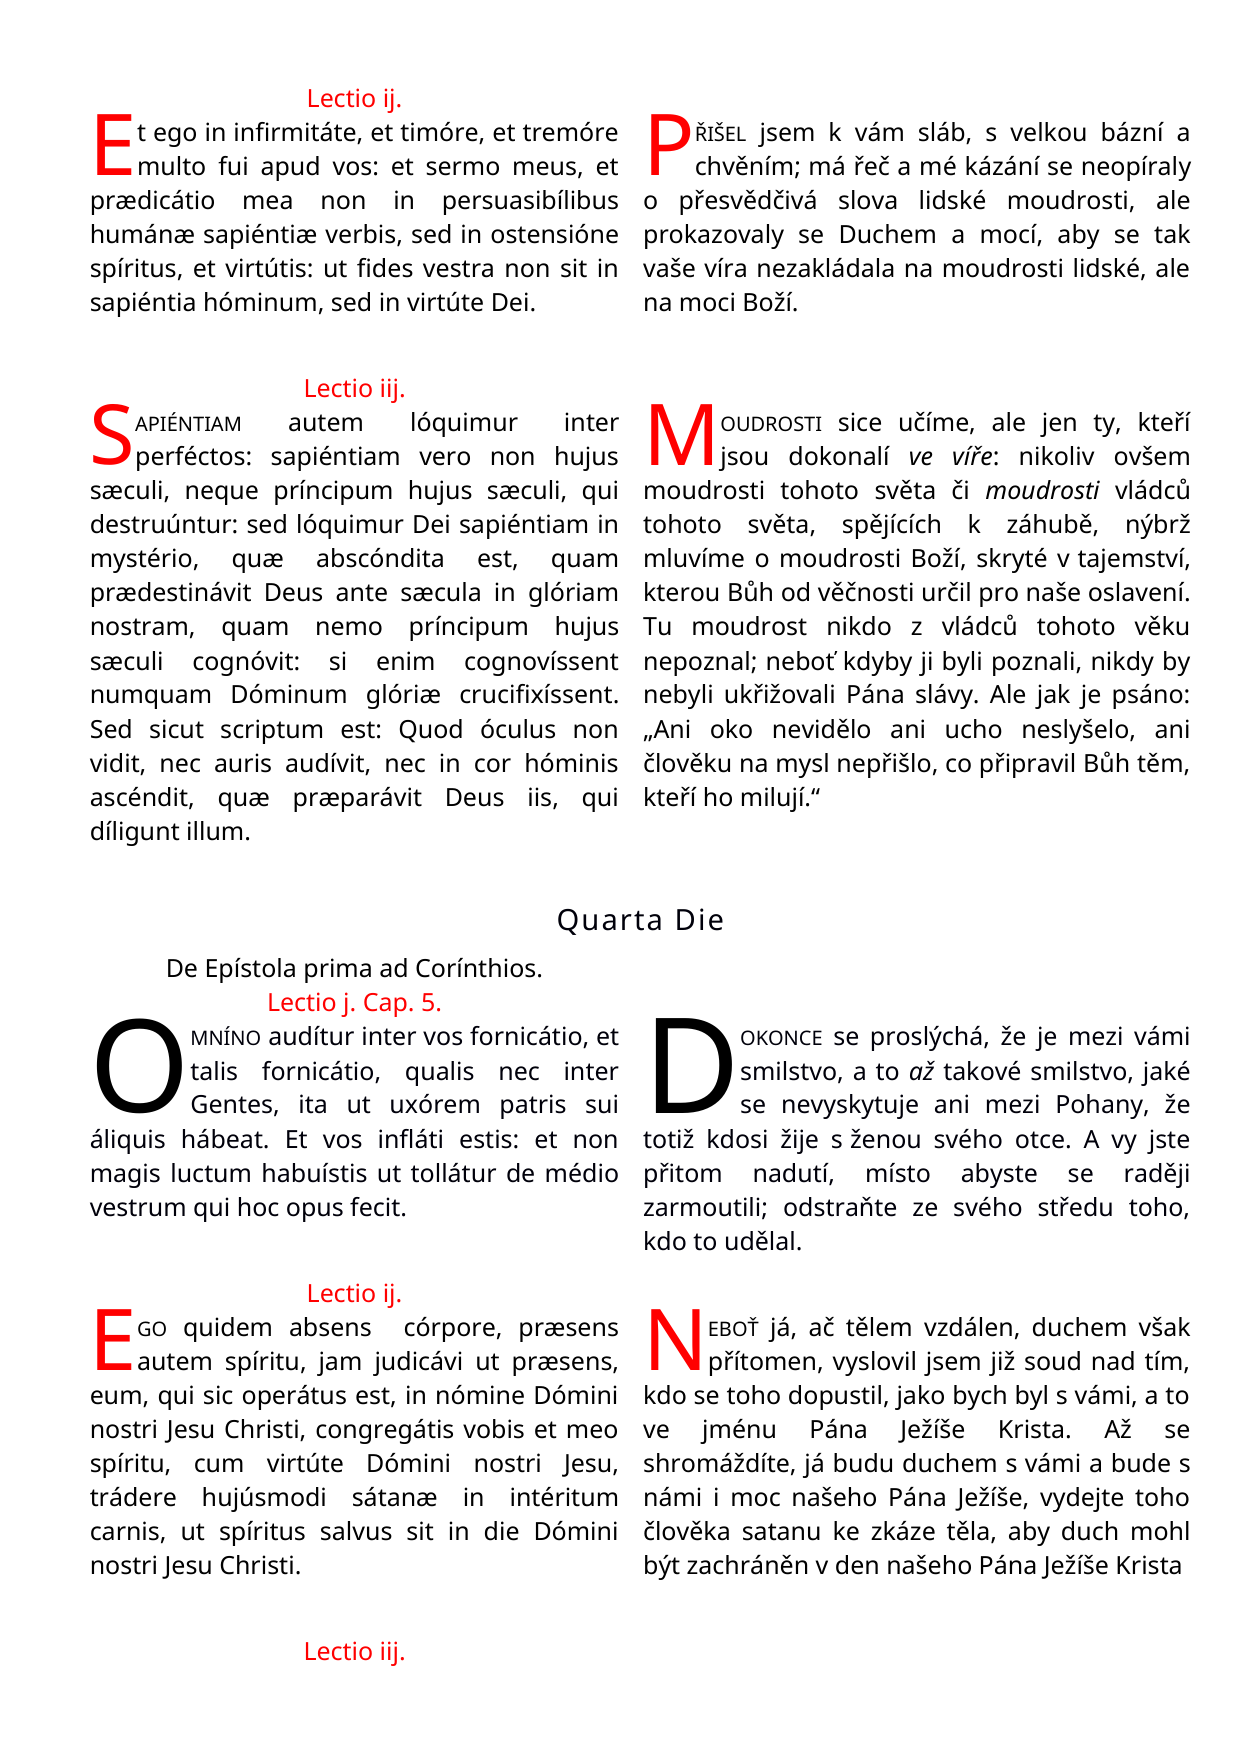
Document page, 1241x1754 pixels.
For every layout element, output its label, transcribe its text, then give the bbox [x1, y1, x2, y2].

table_cell Lectio iij. [78, 1628, 631, 1674]
table_cell Lectio iij. Sapiéntiam autem lóquimur inter perféctos: sapiéntiam vero non hujus sæculi, neque príncipum hujus sæculi, qui destruúntur: sed lóquimur Dei sapiéntiam in mystério, quæ abscóndita est, quam prædestinávit Deus ante sæcula in glóriam nostram, quam nemo príncipum hujus sæculi cognóvit: si enim cognovíssent numquam Dóminum glóriæ crucifixíssent. Sed sicut scriptum est: Quod óculus non vidit, nec auris audívit, nec in cor hóminis ascéndit, quæ præparávit Deus iis, qui díligunt illum. [78, 365, 631, 893]
table_cell Moudrosti sice učíme, ale jen ty, kteří jsou dokonalí ve víře: nikoliv ovšem moudrosti tohoto světa či moudrosti vládců tohoto světa, spějících k záhubě, nýbrž mluvíme o moudrosti Boží, skryté v tajemství, kterou Bůh od věčnosti určil pro naše oslavení. Tu moudrost nikdo z vládců tohoto věku nepoznal; neboť kdyby ji byli poznali, nikdy by nebyli ukřižovali Pána slávy. Ale jak je psáno: „Ani oko nevidělo ani ucho neslyšelo, ani člověku na mysl nepřišlo, co připravil Bůh těm, kteří ho milují.“ [631, 365, 1203, 893]
table_cell [631, 1628, 1203, 1674]
table_cell Dokonce se proslýchá, že je mezi vámi smilstvo, a to až takové smilstvo, jaké se nevyskytuje ani mezi Pohany, že totiž kdosi žije s ženou svého otce. A vy jste přitom nadutí, místo abyste se raději zarmoutili; odstraňte ze svého středu toho, kdo to udělal. [631, 945, 1203, 1269]
table_cell Neboť já, ač tělem vzdálen, duchem však přítomen, vyslovil jsem již soud nad tím, kdo se toho dopustil, jako bych byl s vámi, a to ve jménu Pána Ježíše Krista. Až se shromáždíte, já budu duchem s vámi a bude s námi i moc našeho Pána Ježíše, vydejte toho člověka satanu ke zkáze těla, aby duch mohl být zachráněn v den našeho Pána Ježíše Krista [631, 1269, 1203, 1628]
table_cell Lectio ij. Ego quidem absens córpore, præsens autem spíritu, jam judicávi ut præsens, eum, qui sic operátus est, in nómine Dómini nostri Jesu Christi, congregátis vobis et meo spíritu, cum virtúte Dómini nostri Jesu, trádere hujúsmodi sátanæ in intéritum carnis, ut spíritus salvus sit in die Dómini nostri Jesu Christi. [78, 1269, 631, 1628]
table_cell Přišel jsem k vám sláb, s velkou bázní a chvěním; má řeč a mé kázání se neopíraly o přesvědčivá slova lidské moudrosti, ale prokazovaly se Duchem a mocí, aby se tak vaše víra nezakládala na moudrosti lidské, ale na moci Boží. [631, 74, 1203, 365]
table_cell Lectio ij. Et ego in infirmitáte, et timóre, et tremóre multo fui apud vos: et sermo meus, et prædicátio mea non in persuasibílibus humánæ sapiéntiæ verbis, sed in ostensióne spíritus, et virtútis: ut fides vestra non sit in sapiéntia hóminum, sed in virtúte Dei. [78, 74, 631, 365]
table_cell Quarta Die [78, 894, 1203, 945]
table_cell De Epístola prima ad Corínthios. Lectio j. Cap. 5. Omníno audítur inter vos fornicátio, et talis fornicátio, qualis nec inter Gentes, ita ut uxórem patris sui áliquis hábeat. Et vos infláti estis: et non magis luctum habuístis ut tollátur de médio vestrum qui hoc opus fecit. [78, 945, 631, 1269]
